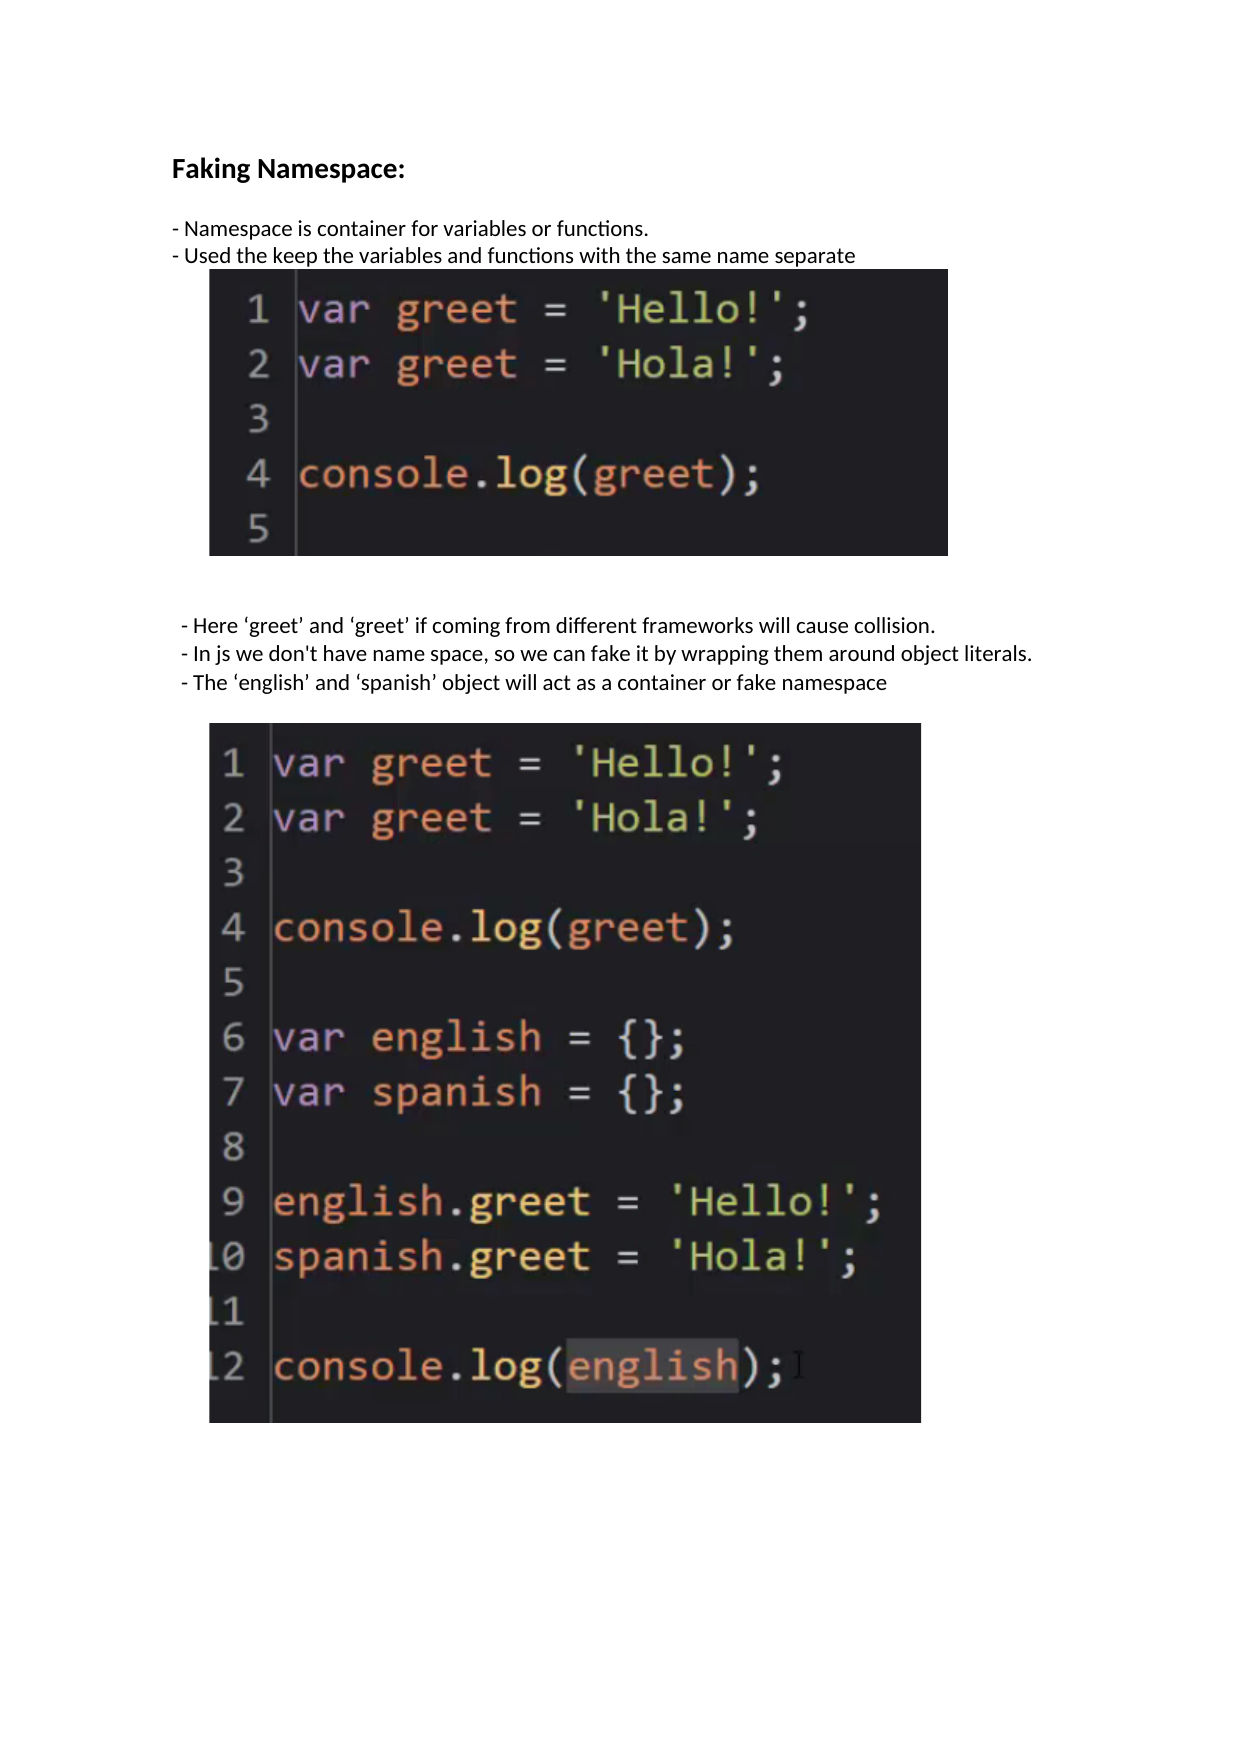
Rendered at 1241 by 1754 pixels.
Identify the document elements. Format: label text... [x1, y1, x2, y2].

picture [209, 723, 922, 1423]
list - Namespace is container for variables or functions. [172, 214, 1090, 242]
text - The ‘english’ and ‘spanish’ object will act as a container or fake namespace [150, 668, 1090, 696]
picture [209, 269, 948, 556]
text - In js we don't have name space, so we can fake it by wrapping them around object literals. [150, 639, 1090, 668]
list Faking Namespace: [172, 150, 1090, 186]
list - Used the keep the variables and functions with the same name separate [172, 242, 1090, 270]
text - Here ‘greet’ and ‘greet’ if coming from different frameworks will cause collision. [150, 612, 1090, 639]
